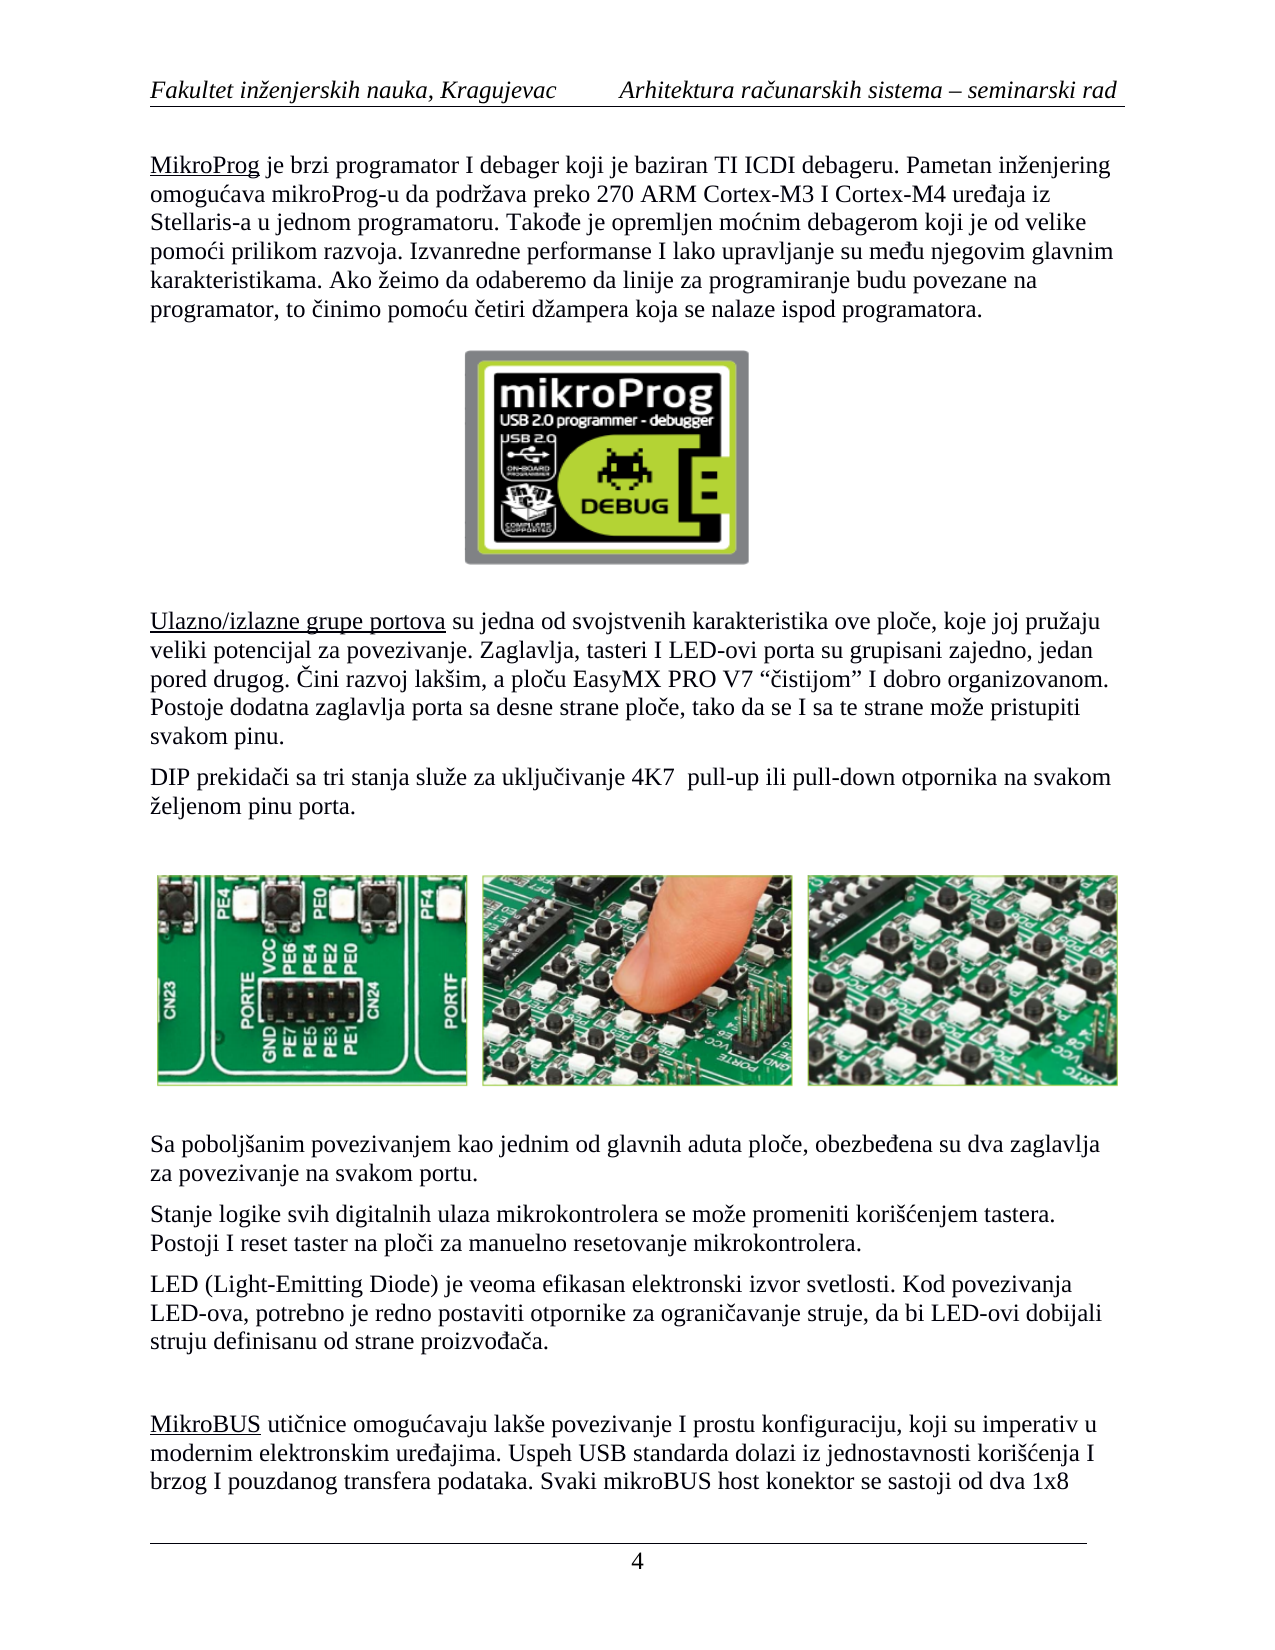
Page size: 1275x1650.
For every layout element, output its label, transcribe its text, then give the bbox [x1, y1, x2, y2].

picture [155, 873, 1120, 1088]
text Ulazno/izlazne grupe portova su jedna od svojstvenih karakteristika ove ploče, koje joj pružaju veliki potencijal za povezivanje. Zaglavlja, tasteri I LED-ovi porta su grupisani zajedno, jedan pored drugog. Čini razvoj lakšim, a ploču EasyMX PRO V7 “čistijom” I dobro organizovanom. Postoje dodatna zaglavlja porta sa desne strane ploče, tako da se I sa te strane može pristupiti svakom pinu. [150, 606, 1125, 750]
text DIP prekidači sa tri stanja služe za uključivanje 4K7 pull-up ili pull-down otpornika na svakom željenom pinu porta. [150, 762, 1125, 820]
text Stanje logike svih digitalnih ulaza mikrokontrolera se može promeniti korišćenjem tastera. Postoji I reset taster na ploči za manuelno resetovanje mikrokontrolera. [150, 1199, 1125, 1256]
text LED (Light-Emitting Diode) je veoma efikasan elektronski izvor svetlosti. Kod povezivanja LED-ova, potrebno je redno postaviti otpornike za ograničavanje struje, da bi LED-ovi dobijali struju definisanu od strane proizvođača. [150, 1269, 1125, 1355]
picture [464, 350, 749, 565]
text Sa poboljšanim povezivanjem kao jednim od glavnih aduta ploče, obezbeđena su dva zaglavlja za povezivanje na svakom portu. [150, 1129, 1125, 1186]
text MikroProg je brzi programator I debager koji je baziran TI ICDI debageru. Pametan inženjering omogućava mikroProg-u da podržava preko 270 ARM Cortex-M3 I Cortex-M4 uređaja iz Stellaris-a u jednom programatoru. Takođe je opremljen moćnim debagerom koji je od velike pomoći prilikom razvoja. Izvanredne performanse I lako upravljanje su među njegovim glavnim karakteristikama. Ako žeimo da odaberemo da linije za programiranje budu povezane na programator, to činimo pomoću četiri džampera koja se nalaze ispod programatora. [150, 150, 1125, 322]
text MikroBUS utičnice omogućavaju lakše povezivanje I prostu konfiguraciju, koji su imperativ u modernim elektronskim uređajima. Uspeh USB standarda dolazi iz jednostavnosti korišćenja I brzog I pouzdanog transfera podataka. Svaki mikroBUS host konektor se sastoji od dva 1x8 [150, 1409, 1125, 1495]
